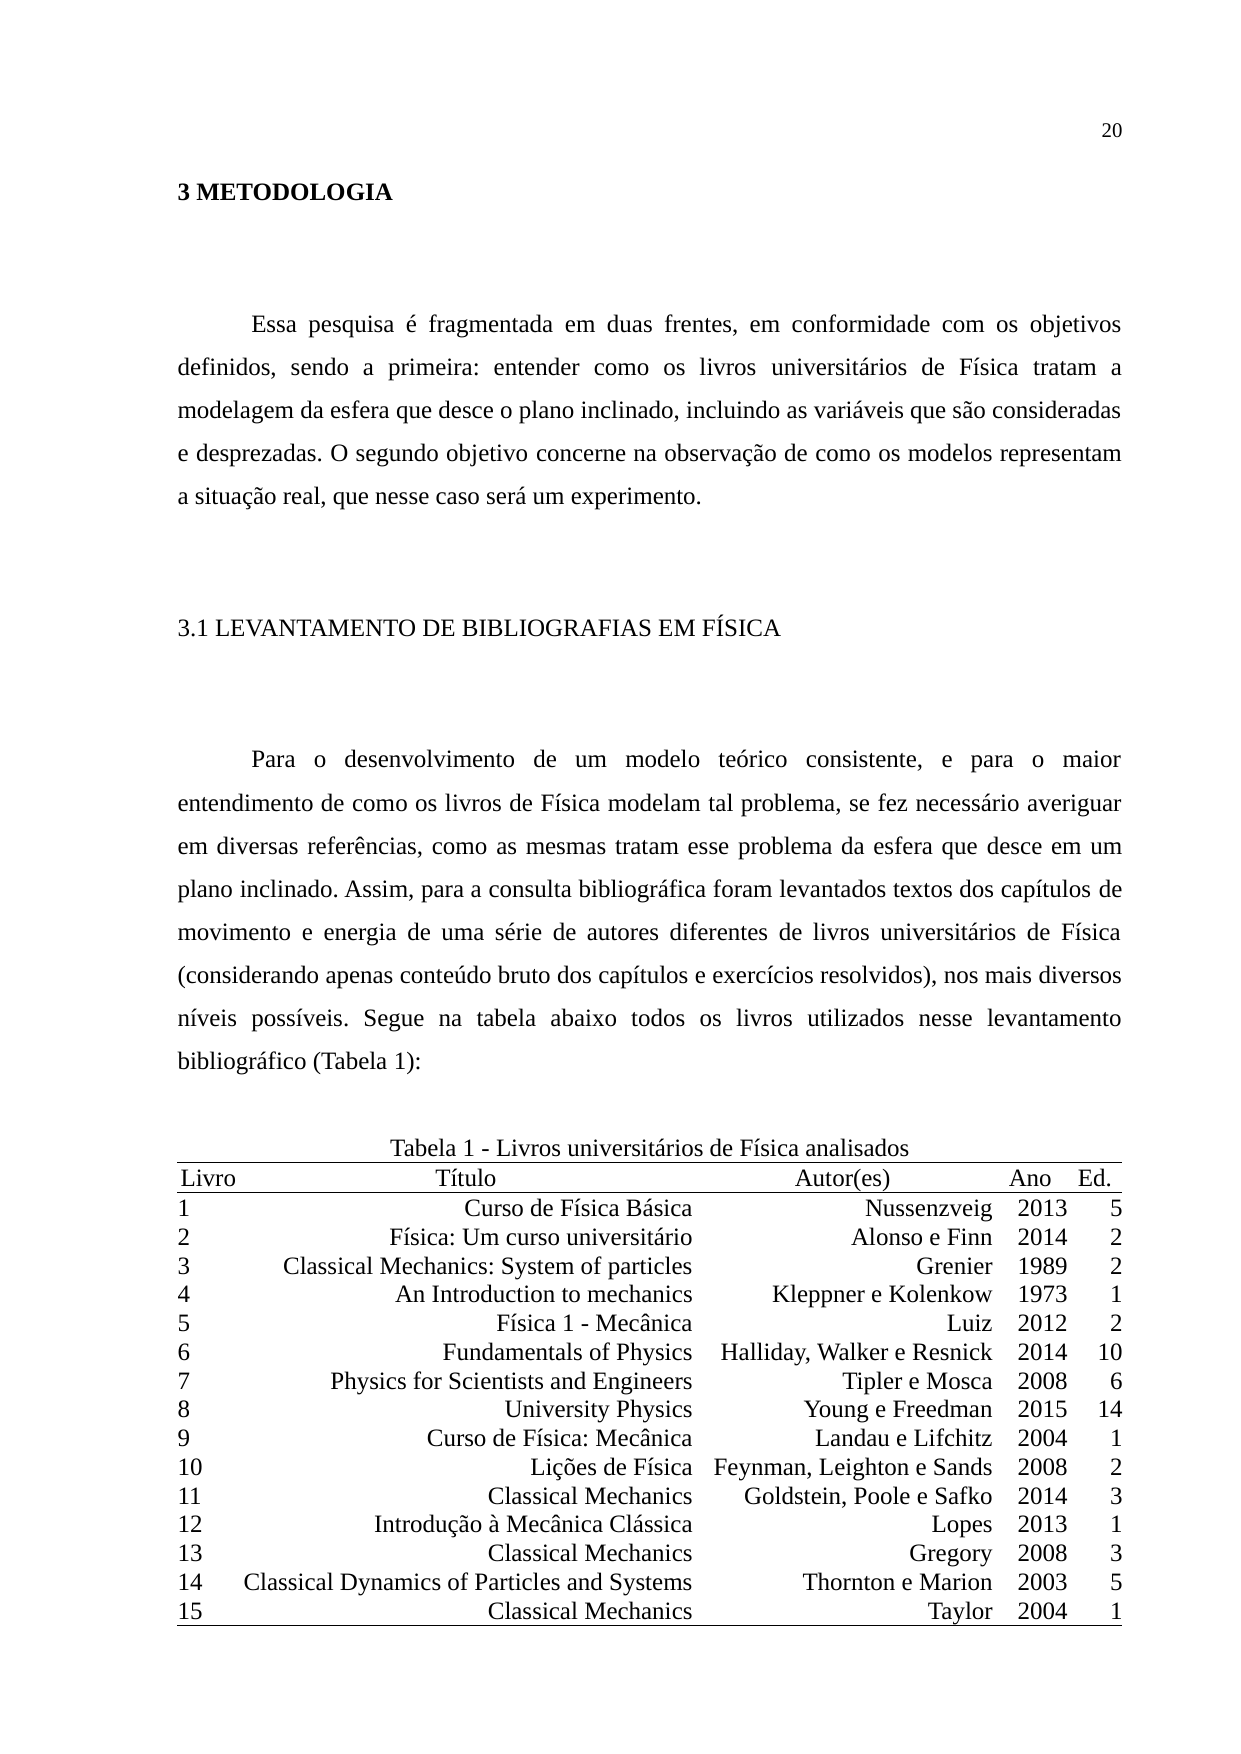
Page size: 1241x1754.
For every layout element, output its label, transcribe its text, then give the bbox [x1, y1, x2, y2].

table_cell 10 [1068, 1337, 1122, 1366]
table_cell 2014 [993, 1337, 1067, 1366]
table_cell Classical Mechanics: System of particles [239, 1251, 692, 1279]
table_cell Lições de Física [239, 1452, 692, 1481]
table_header Autor(es) [693, 1163, 992, 1192]
table_cell 2 [177, 1222, 239, 1251]
table_header Livro [177, 1163, 239, 1192]
table_cell 2014 [993, 1222, 1067, 1251]
table_cell 1 [1068, 1280, 1122, 1308]
table_cell 8 [177, 1395, 239, 1423]
table_cell Goldstein, Poole e Safko [693, 1481, 992, 1509]
table_cell 1 [1068, 1596, 1122, 1624]
table_cell Fundamentals of Physics [239, 1337, 692, 1366]
table_cell Luiz [693, 1308, 992, 1337]
table_cell Curso de Física: Mecânica [239, 1423, 692, 1452]
table_cell Taylor [693, 1596, 992, 1624]
table_cell 12 [177, 1510, 239, 1538]
table_cell 2008 [993, 1366, 1067, 1394]
table_cell 3 [1068, 1481, 1122, 1509]
table_header Título [239, 1163, 692, 1192]
table_cell Kleppner e Kolenkow [693, 1280, 992, 1308]
table_cell 10 [177, 1452, 239, 1481]
table_cell Young e Freedman [693, 1395, 992, 1423]
table_cell An Introduction to mechanics [239, 1280, 692, 1308]
table_cell Feynman, Leighton e Sands [693, 1452, 992, 1481]
table_cell Classical Mechanics [239, 1596, 692, 1624]
text Para o desenvolvimento de um modelo teórico consistente, e para o maior entendimento de como os livros de Física modelam tal problema, se fez necessário averiguar em diversas referências, como as mesmas tratam esse problema da esfera que desce em um plano inclinado. Assim, para a consulta bibliográfica foram levantados textos dos capítulos de movimento e energia de uma série de autores diferentes de livros universitários de Física (considerando apenas conteúdo bruto dos capítulos e exercícios resolvidos), nos mais diversos níveis possíveis. Segue na tabela abaixo todos os livros utilizados nesse levantamento bibliográfico (Tabela 1): [177, 744, 1122, 1075]
table_cell 2014 [993, 1481, 1067, 1509]
table_cell Classical Dynamics of Particles and Systems [239, 1567, 692, 1596]
table_cell Landau e Lifchitz [693, 1423, 992, 1452]
text Essa pesquisa é fragmentada em duas frentes, em conformidade com os objetivos definidos, sendo a primeira: entender como os livros universitários de Física tratam a modelagem da esfera que desce o plano inclinado, incluindo as variáveis que são consideradas e desprezadas. O segundo objetivo concerne na observação de como os modelos representam a situação real, que nesse caso será um experimento. [177, 309, 1122, 510]
table_cell 14 [177, 1567, 239, 1596]
table_cell Tipler e Mosca [693, 1366, 992, 1394]
table_cell Física 1 - Mecânica [239, 1308, 692, 1337]
table_cell 6 [177, 1337, 239, 1366]
table_cell 11 [177, 1481, 239, 1509]
table_cell 2 [1068, 1251, 1122, 1279]
table_cell 7 [177, 1366, 239, 1394]
subtitle Metodologia [177, 177, 1122, 206]
table_cell 14 [1068, 1395, 1122, 1423]
table_cell Halliday, Walker e Resnick [693, 1337, 992, 1366]
table_cell 5 [177, 1308, 239, 1337]
text Tabela 1 - Livros universitários de Física analisados [177, 1133, 1122, 1161]
table_cell 2013 [993, 1193, 1067, 1222]
table_header Ano [993, 1163, 1067, 1192]
table_cell 5 [1068, 1567, 1122, 1596]
table_cell 1973 [993, 1280, 1067, 1308]
table_cell 9 [177, 1423, 239, 1452]
table_cell Lopes [693, 1510, 992, 1538]
table_cell 3 [1068, 1538, 1122, 1567]
table_cell 3 [177, 1251, 239, 1279]
table_header Ed. [1068, 1163, 1122, 1192]
table_cell Alonso e Finn [693, 1222, 992, 1251]
table_cell 1 [1068, 1510, 1122, 1538]
table_cell 1 [1068, 1423, 1122, 1452]
table_cell 5 [1068, 1193, 1122, 1222]
table_cell 2 [1068, 1308, 1122, 1337]
table_cell 1989 [993, 1251, 1067, 1279]
table_cell 2004 [993, 1596, 1067, 1624]
table_cell University Physics [239, 1395, 692, 1423]
table_cell Curso de Física Básica [239, 1193, 692, 1222]
table_cell 15 [177, 1596, 239, 1624]
table_cell 2008 [993, 1538, 1067, 1567]
table_cell Thornton e Marion [693, 1567, 992, 1596]
table_cell Classical Mechanics [239, 1538, 692, 1567]
table_cell 2015 [993, 1395, 1067, 1423]
table_cell 4 [177, 1280, 239, 1308]
table_cell 2 [1068, 1452, 1122, 1481]
table_cell Gregory [693, 1538, 992, 1567]
table_cell 2003 [993, 1567, 1067, 1596]
table_cell 2 [1068, 1222, 1122, 1251]
table_cell Classical Mechanics [239, 1481, 692, 1509]
table_cell Grenier [693, 1251, 992, 1279]
table_cell 2008 [993, 1452, 1067, 1481]
table_cell Physics for Scientists and Engineers [239, 1366, 692, 1394]
table_cell 13 [177, 1538, 239, 1567]
table_cell 2012 [993, 1308, 1067, 1337]
table_cell Física: Um curso universitário [239, 1222, 692, 1251]
table_cell 2013 [993, 1510, 1067, 1538]
table_cell Nussenzveig [693, 1193, 992, 1222]
table_cell Introdução à Mecânica Clássica [239, 1510, 692, 1538]
table_cell 1 [177, 1193, 239, 1222]
table_cell 2004 [993, 1423, 1067, 1452]
subtitle Levantamento de bibliografias em física [177, 613, 1122, 642]
table_cell 6 [1068, 1366, 1122, 1394]
